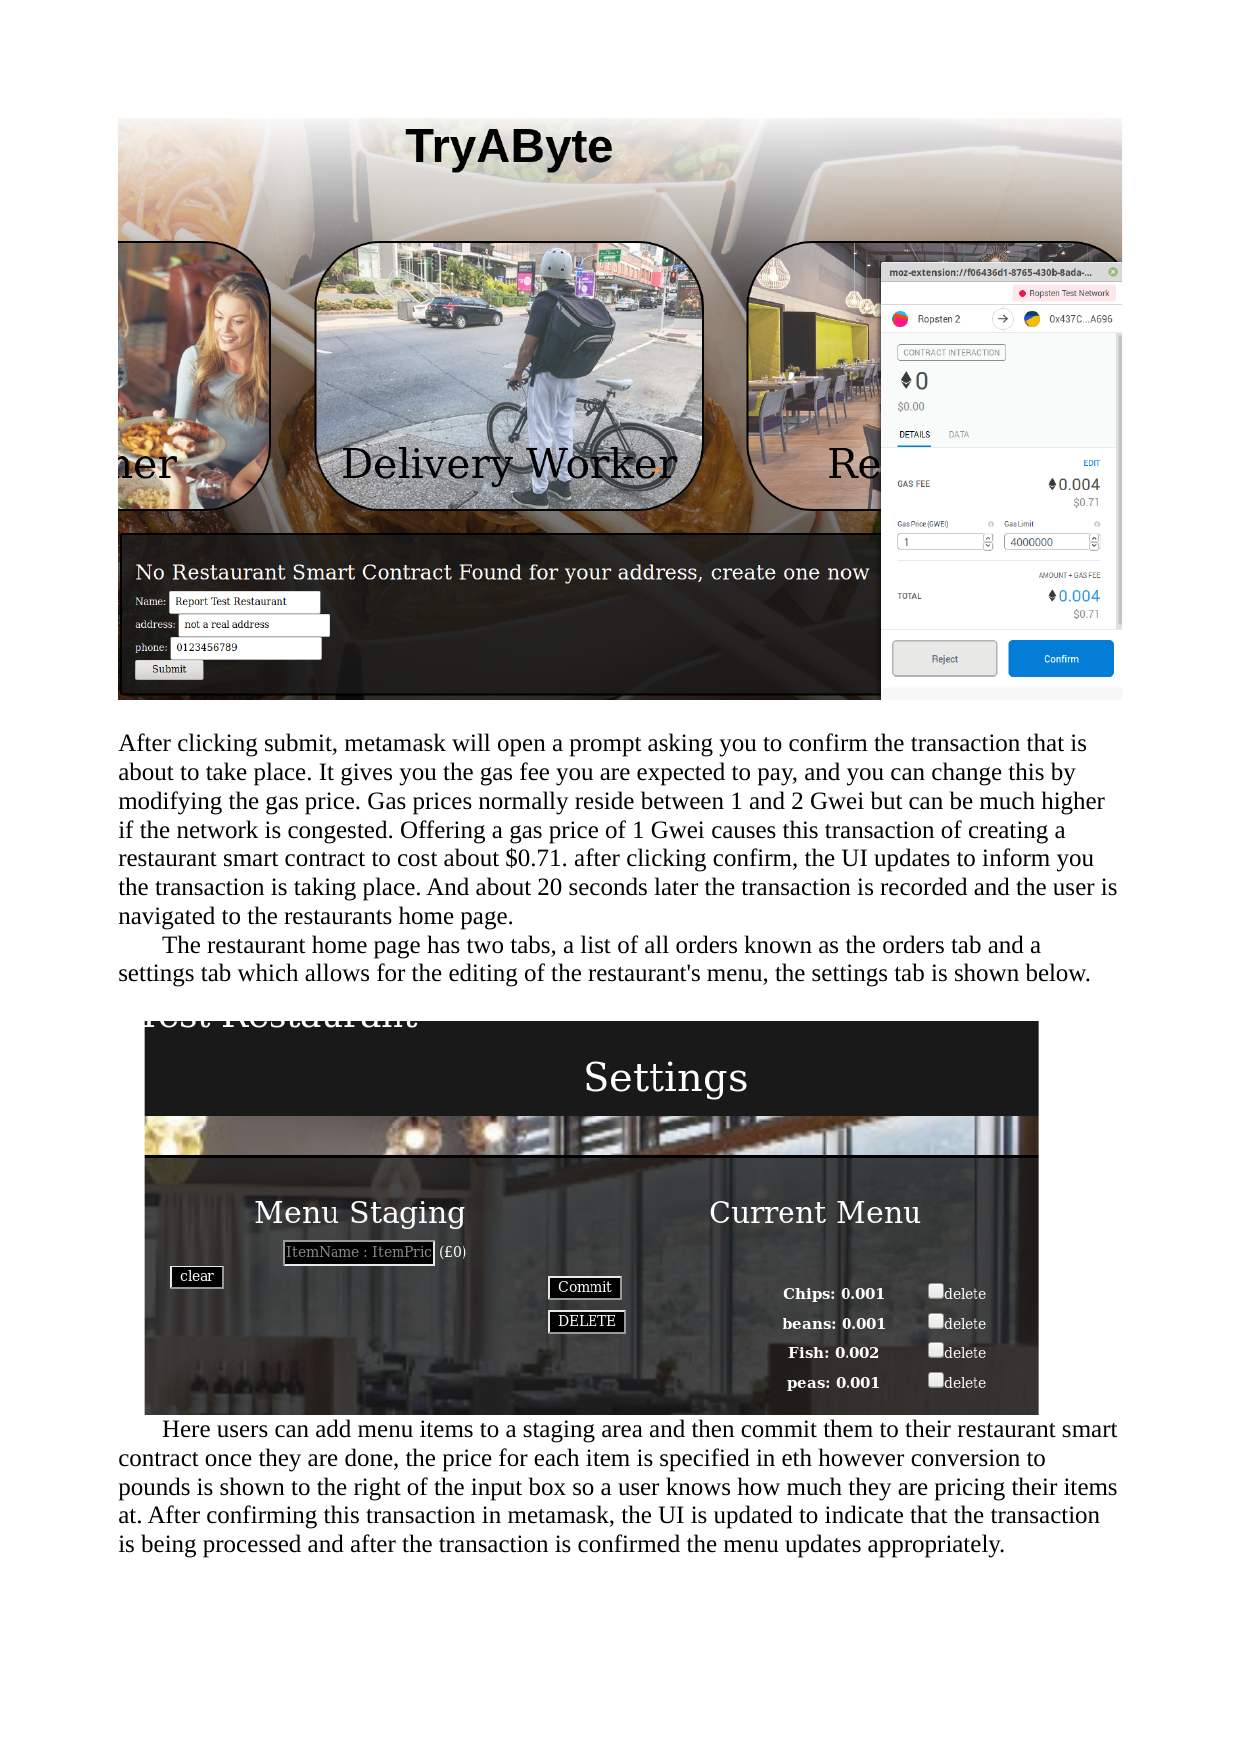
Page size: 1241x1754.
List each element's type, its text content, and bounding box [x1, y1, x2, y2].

picture [118, 118, 1123, 700]
picture [144, 1021, 1039, 1415]
text After clicking submit, metamask will open a prompt asking you to confirm the transaction that is about to take place. It gives you the gas fee you are expected to pay, and you can change this by modifying the gas price. Gas prices normally reside between 1 and 2 Gwei but can be much higher if the network is congested. Offering a gas price of 1 Gwei causes this transaction of creating a restaurant smart contract to cost about $0.71. after clicking confirm, the UI updates to inform you the transaction is taking place. And about 20 seconds later the transaction is recorded and the user is navigated to the restaurants home page. [118, 728, 1122, 930]
text The restaurant home page has two tabs, a list of all orders known as the orders tab and a settings tab which allows for the editing of the restaurant's menu, the settings tab is shown below. [118, 930, 1122, 987]
text Here users can add menu items to a staging area and then commit them to their restaurant smart contract once they are done, the price for each item is specified in eth however conversion to pounds is shown to the right of the input box so a user knows how much they are pricing their items at. After confirming this transaction in metamask, the UI is updated to indicate that the transaction is being processed and after the transaction is confirmed the menu updates appropriately. [118, 1016, 1122, 1558]
